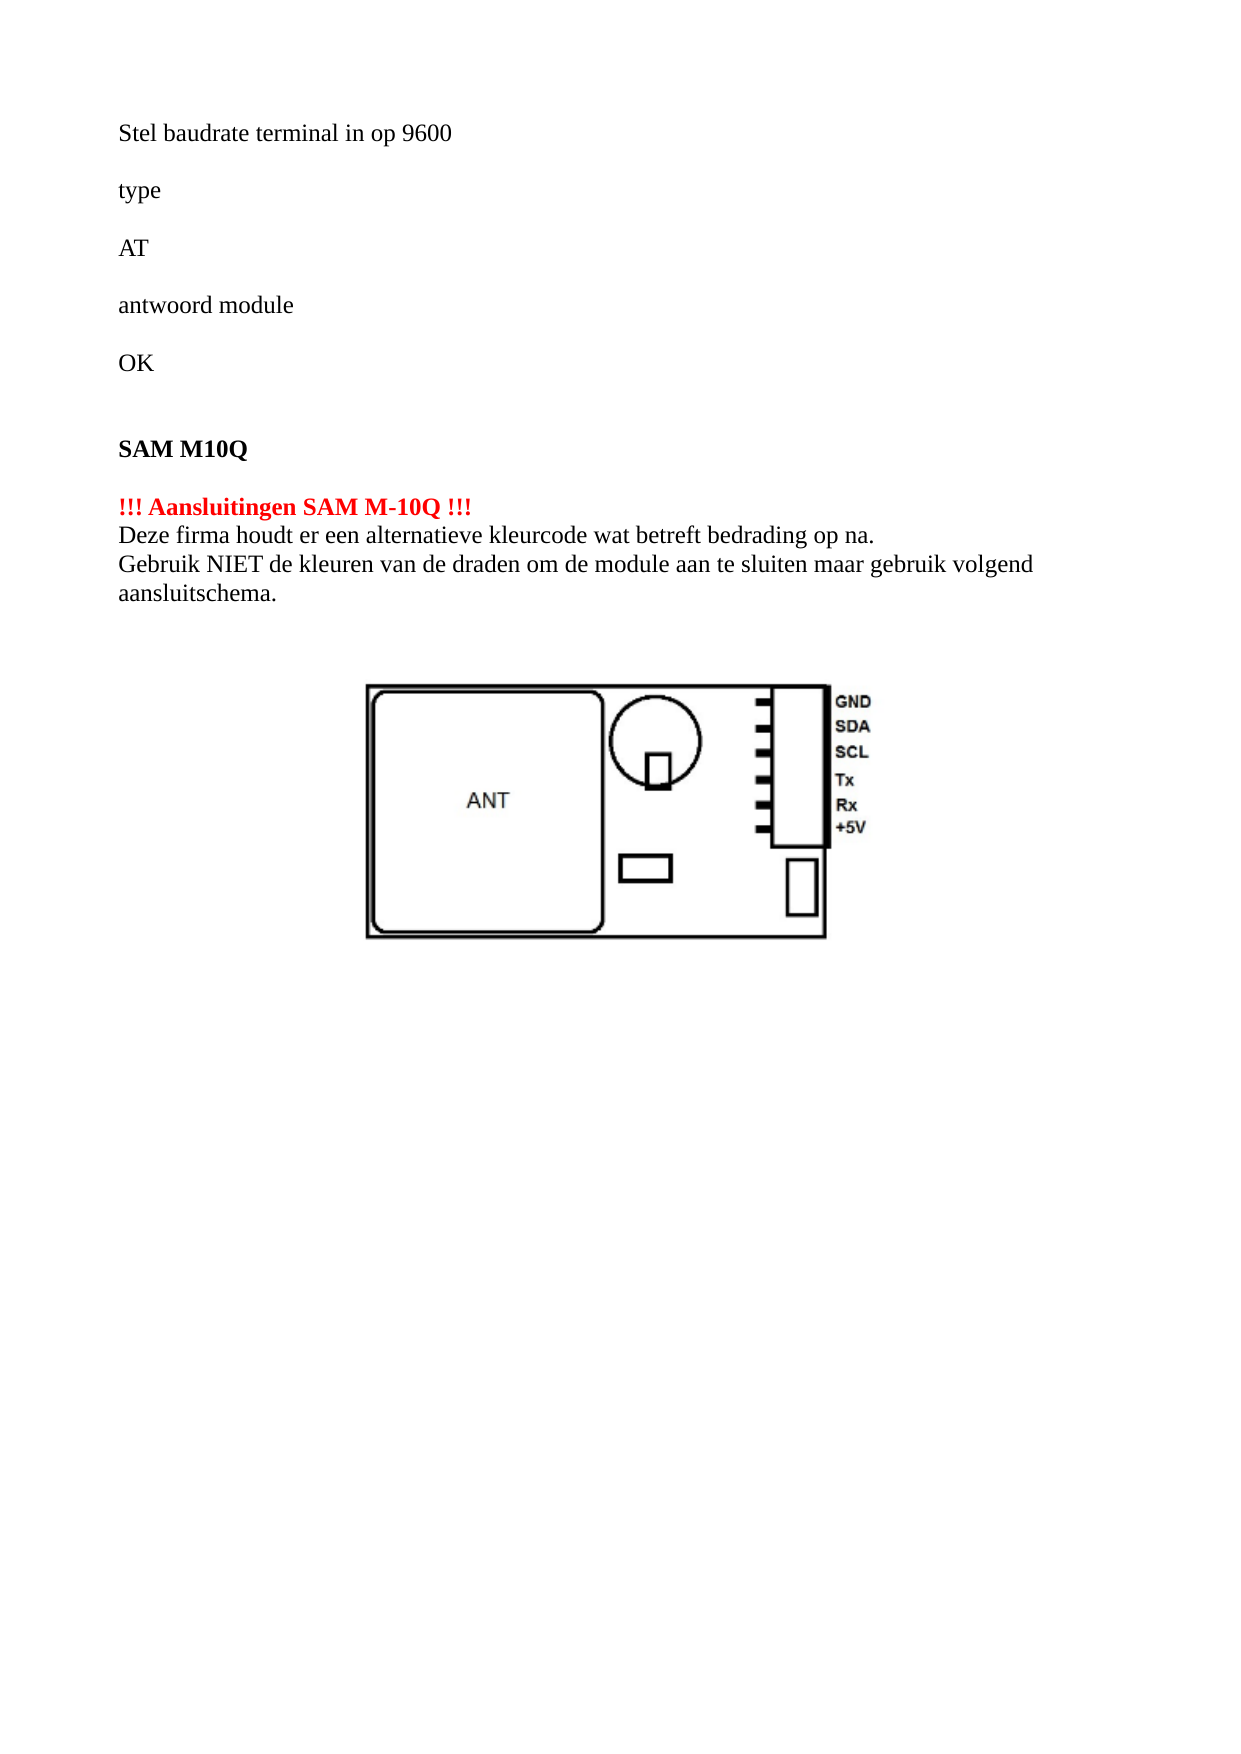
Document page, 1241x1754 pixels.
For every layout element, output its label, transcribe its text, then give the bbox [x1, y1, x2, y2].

text Stel baudrate terminal in op 9600 [118, 118, 1122, 147]
text OK [118, 348, 1122, 377]
text SAM M10Q [118, 434, 1122, 463]
text Deze firma houdt er een alternatieve kleurcode wat betreft bedrading op na. [118, 521, 1122, 549]
text !!! Aansluitingen SAM M-10Q !!! [118, 492, 1122, 521]
picture [352, 664, 888, 962]
text AT [118, 233, 1122, 262]
text Gebruik NIET de kleuren van de draden om de module aan te sluiten maar gebruik volgend aansluitschema. [118, 549, 1122, 607]
text type [118, 176, 1122, 204]
text antwoord module [118, 291, 1122, 319]
